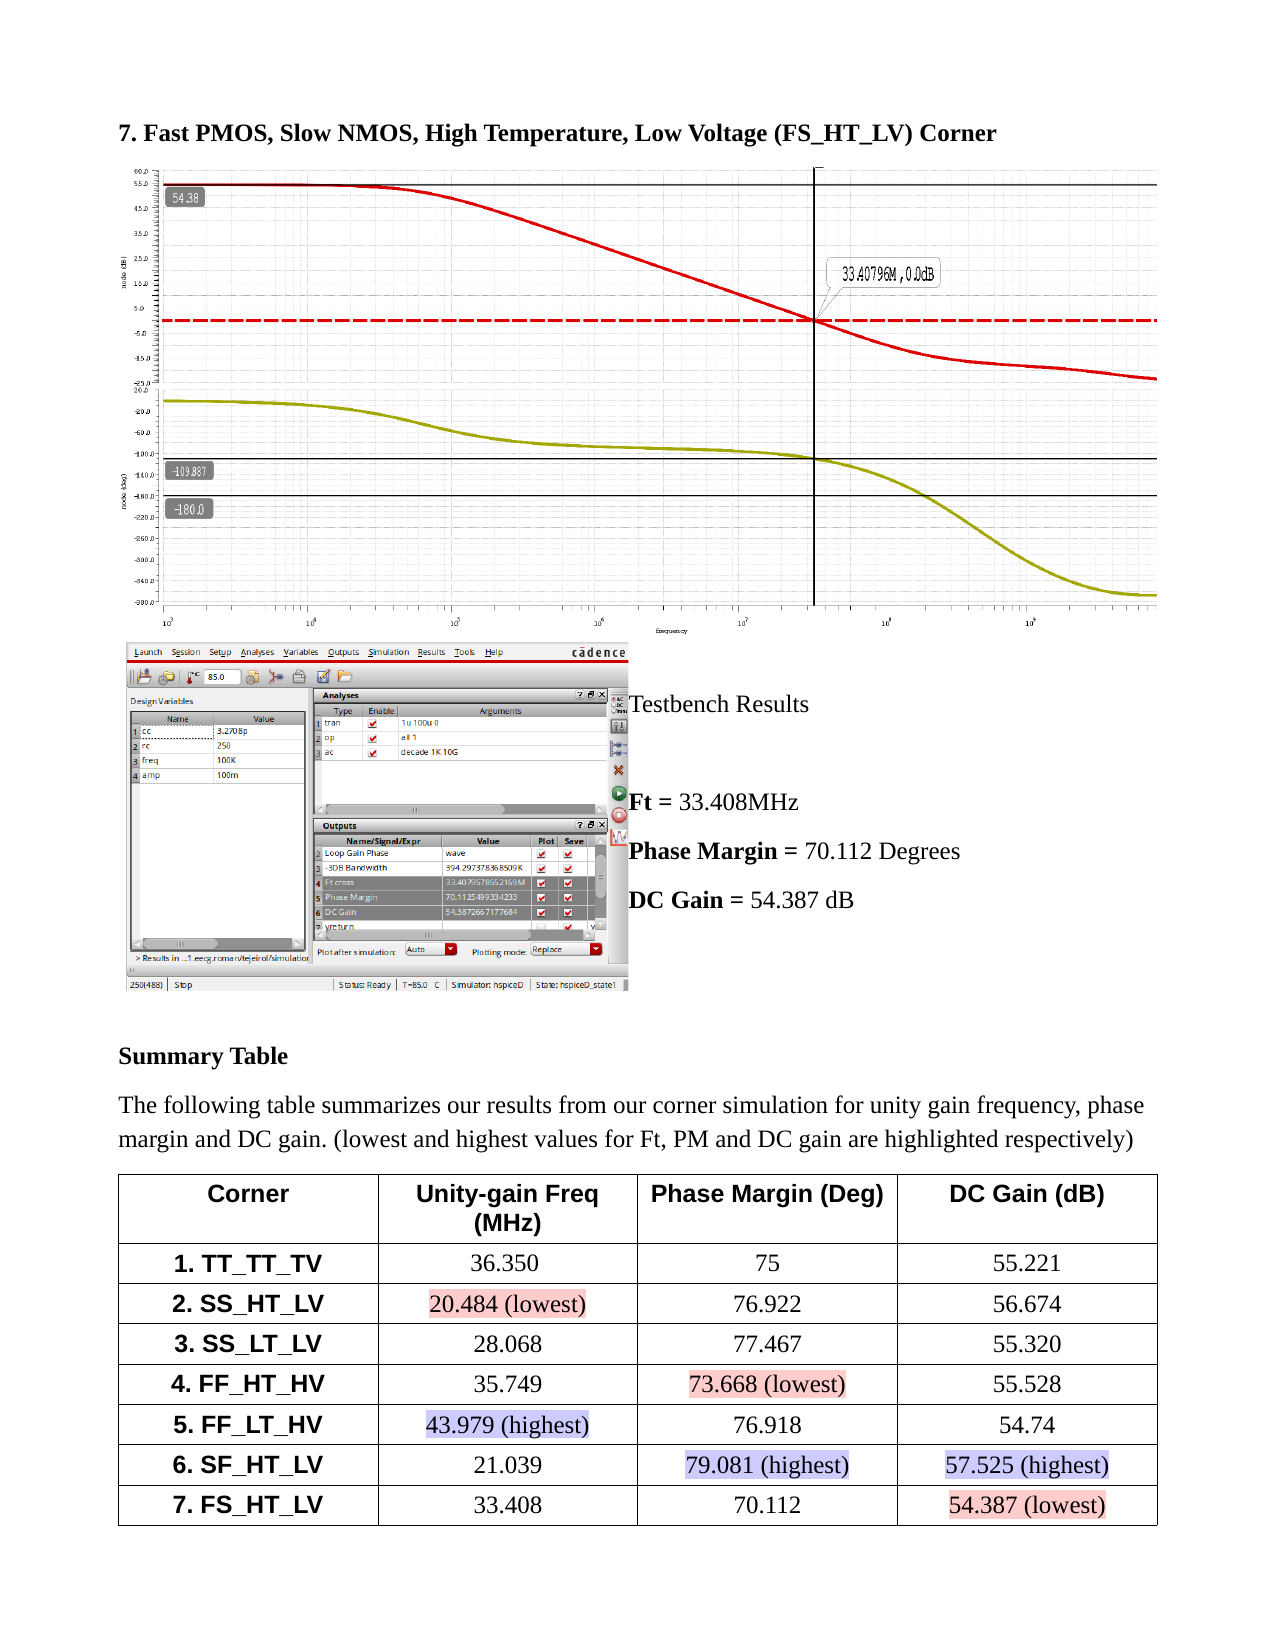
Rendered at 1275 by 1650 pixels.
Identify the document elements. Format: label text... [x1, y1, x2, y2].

table_cell 57.525 (highest) [898, 1445, 1157, 1484]
table_cell 54.387 (lowest) [898, 1486, 1157, 1525]
table_cell 75 [638, 1244, 897, 1283]
table_cell 5. FF_LT_HV [119, 1405, 378, 1444]
table_cell 35.749 [379, 1365, 637, 1404]
table_cell 56.674 [898, 1284, 1157, 1323]
table_cell 4. FF_HT_HV [119, 1365, 378, 1404]
table_header DC Gain (dB) [898, 1175, 1157, 1243]
table_cell 70.112 [638, 1486, 897, 1525]
table_cell 73.668 (lowest) [638, 1365, 897, 1404]
table_cell 55.528 [898, 1365, 1157, 1404]
text DC Gain = 54.387 dB [629, 886, 1157, 914]
text Testbench Results [629, 689, 1157, 718]
text Phase Margin = 70.112 Degrees [629, 836, 1157, 865]
table_header Unity-gain Freq (MHz) [379, 1175, 637, 1243]
table_cell 43.979 (highest) [379, 1405, 637, 1444]
text Summary Table [118, 1041, 1157, 1070]
picture [118, 167, 1157, 635]
table_cell 33.408 [379, 1486, 637, 1525]
table_cell 3. SS_LT_LV [119, 1324, 378, 1364]
table_cell 76.918 [638, 1405, 897, 1444]
table_cell 36.350 [379, 1244, 637, 1283]
text The following table summarizes our results from our corner simulation for unity gain frequency, phase margin and DC gain. (lowest and highest values for Ft, PM and DC gain are highlighted respectively) [118, 1090, 1157, 1153]
picture [126, 642, 629, 991]
table_cell 7. FS_HT_LV [119, 1486, 378, 1525]
table_cell 55.320 [898, 1324, 1157, 1364]
table_cell 2. SS_HT_LV [119, 1284, 378, 1323]
table_cell 79.081 (highest) [638, 1445, 897, 1484]
table_cell 28.068 [379, 1324, 637, 1364]
table_cell 54.74 [898, 1405, 1157, 1444]
table_cell 76.922 [638, 1284, 897, 1323]
table_header Corner [119, 1175, 378, 1243]
table_cell 21.039 [379, 1445, 637, 1484]
text Ft = 33.408MHz [629, 787, 1157, 816]
table_cell 6. SF_HT_LV [119, 1445, 378, 1484]
table_cell 20.484 (lowest) [379, 1284, 637, 1323]
table_cell 1. TT_TT_TV [119, 1244, 378, 1283]
text 7. Fast PMOS, Slow NMOS, High Temperature, Low Voltage (FS_HT_LV) Corner [118, 118, 1157, 147]
table_cell 55.221 [898, 1244, 1157, 1283]
table_header Phase Margin (Deg) [638, 1175, 897, 1243]
table_cell 77.467 [638, 1324, 897, 1364]
